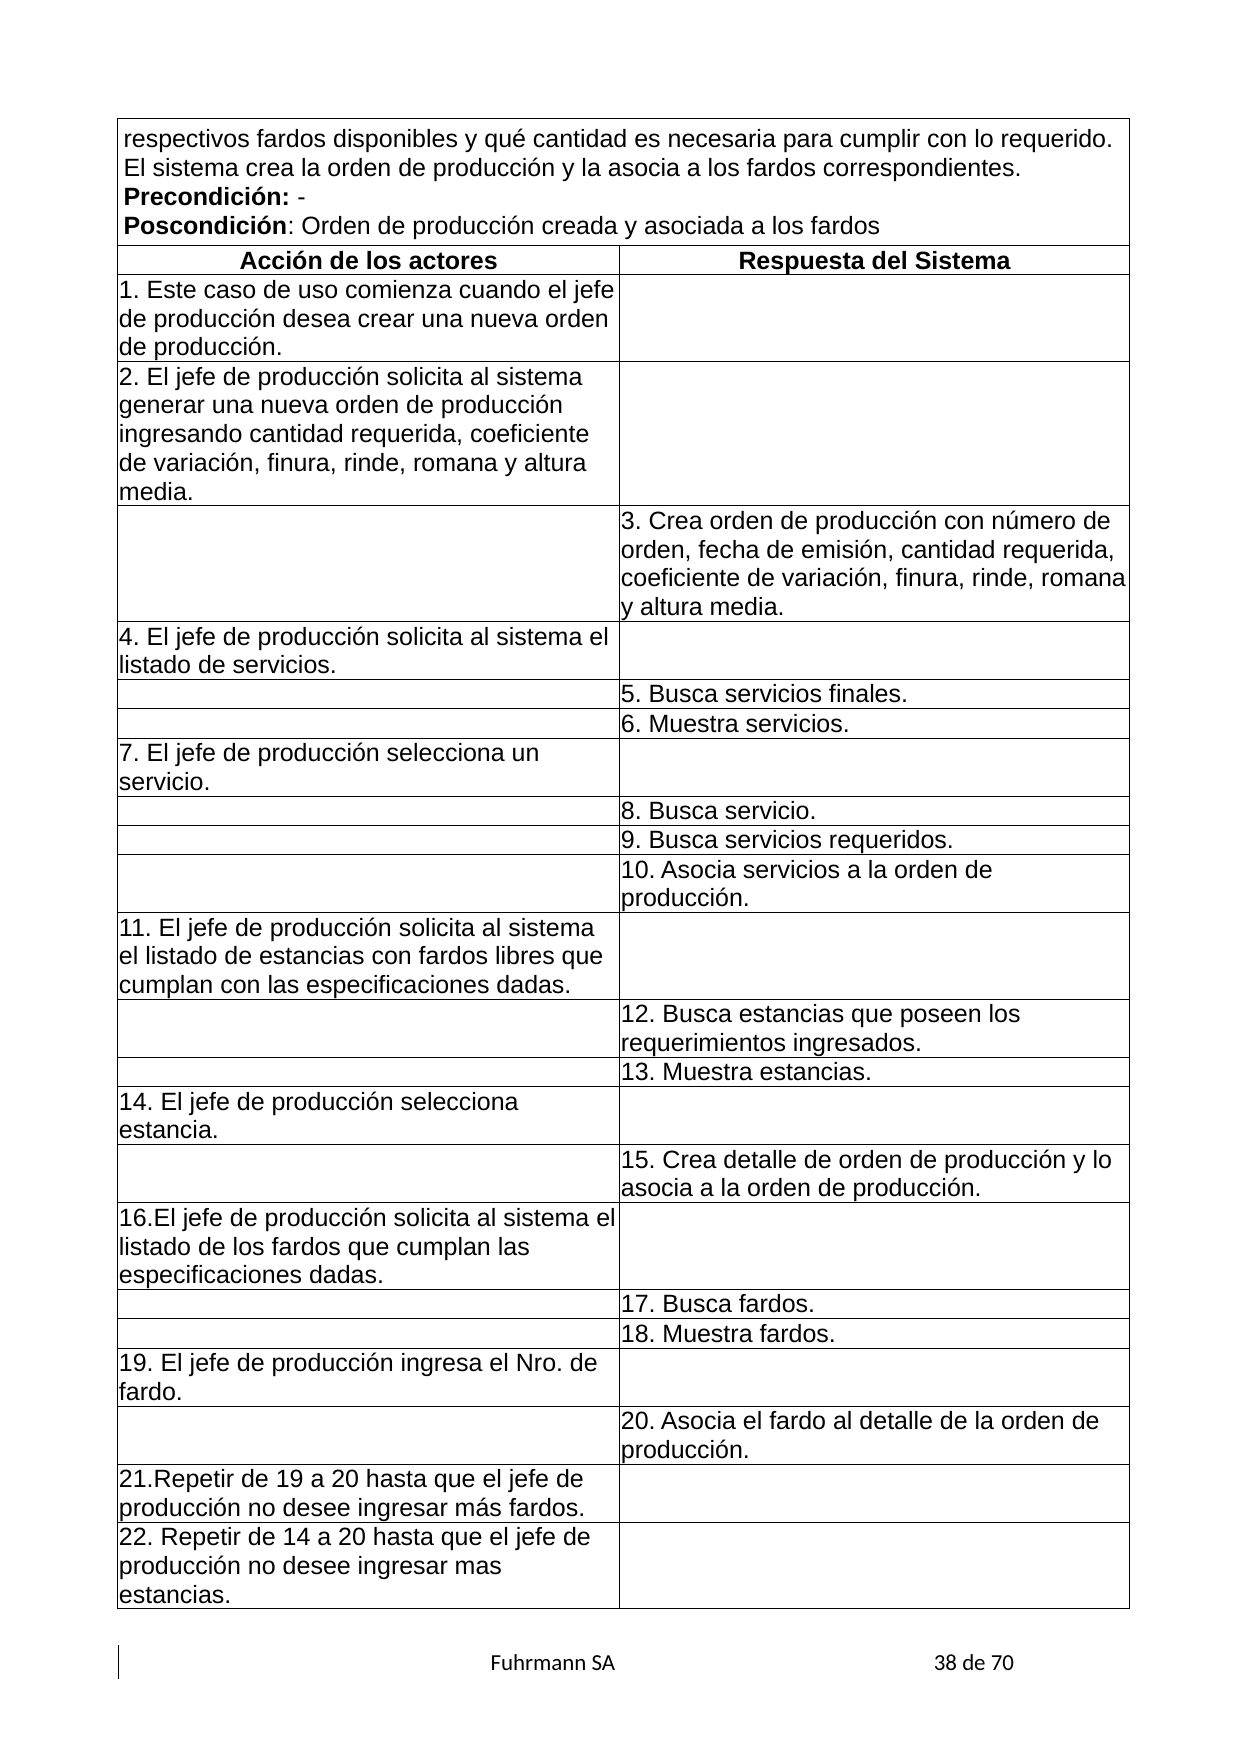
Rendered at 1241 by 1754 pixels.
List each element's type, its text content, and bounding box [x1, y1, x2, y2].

table_cell [620, 275, 1129, 361]
table_cell [118, 1058, 619, 1086]
table_cell [118, 506, 619, 621]
table_cell 10. Asocia servicios a la orden de producción. [620, 855, 1129, 912]
table_cell [118, 855, 619, 912]
table_cell [620, 1349, 1129, 1406]
table_cell [620, 1523, 1129, 1608]
table_cell [118, 1290, 619, 1318]
table_cell [118, 797, 619, 825]
table_cell respectivos fardos disponibles y qué cantidad es necesaria para cumplir con lo requerido. El sistema crea la orden de producción y la asocia a los fardos correspondientes. Precondición: - Poscondición: Orden de producción creada y asociada a los fardos [118, 119, 1129, 245]
table_cell [620, 622, 1129, 679]
table_cell 22. Repetir de 14 a 20 hasta que el jefe de producción no desee ingresar mas estancias. [118, 1523, 619, 1608]
table_cell 19. El jefe de producción ingresa el Nro. de fardo. [118, 1349, 619, 1406]
table_cell 13. Muestra estancias. [620, 1058, 1129, 1086]
table_cell [118, 1145, 619, 1202]
table_cell 5. Busca servicios finales. [620, 680, 1129, 708]
table_cell Respuesta del Sistema [620, 246, 1129, 274]
table_cell 15. Crea detalle de orden de producción y lo asocia a la orden de producción. [620, 1145, 1129, 1202]
table_cell [620, 1087, 1129, 1144]
table_cell [118, 1407, 619, 1463]
table_cell 21.Repetir de 19 a 20 hasta que el jefe de producción no desee ingresar más fardos. [118, 1465, 619, 1522]
table_cell 6. Muestra servicios. [620, 709, 1129, 737]
table_cell 17. Busca fardos. [620, 1290, 1129, 1318]
table_cell [620, 362, 1129, 505]
table_cell [118, 680, 619, 708]
table_cell [620, 913, 1129, 999]
table_cell [118, 1000, 619, 1057]
table_cell [620, 1203, 1129, 1289]
table_cell [118, 1319, 619, 1347]
table_cell 14. El jefe de producción selecciona estancia. [118, 1087, 619, 1144]
table_cell 20. Asocia el fardo al detalle de la orden de producción. [620, 1407, 1129, 1463]
table_cell 16.El jefe de producción solicita al sistema el listado de los fardos que cumplan las especificaciones dadas. [118, 1203, 619, 1289]
table_cell 3. Crea orden de producción con número de orden, fecha de emisión, cantidad requerida, coeficiente de variación, finura, rinde, romana y altura media. [620, 506, 1129, 621]
table_cell [620, 1465, 1129, 1522]
table_cell [118, 709, 619, 737]
table_cell 18. Muestra fardos. [620, 1319, 1129, 1347]
table_cell 7. El jefe de producción selecciona un servicio. [118, 739, 619, 796]
table_cell 9. Busca servicios requeridos. [620, 826, 1129, 854]
table_cell Acción de los actores [118, 246, 619, 274]
table_cell 8. Busca servicio. [620, 797, 1129, 825]
table_cell 1. Este caso de uso comienza cuando el jefe de producción desea crear una nueva orden de producción. [118, 275, 619, 361]
table_cell [620, 739, 1129, 796]
table_cell 11. El jefe de producción solicita al sistema el listado de estancias con fardos libres que cumplan con las especificaciones dadas. [118, 913, 619, 999]
table_cell 12. Busca estancias que poseen los requerimientos ingresados. [620, 1000, 1129, 1057]
table_cell [118, 826, 619, 854]
table_cell 2. El jefe de producción solicita al sistema generar una nueva orden de producción ingresando cantidad requerida, coeficiente de variación, finura, rinde, romana y altura media. [118, 362, 619, 505]
table_cell 4. El jefe de producción solicita al sistema el listado de servicios. [118, 622, 619, 679]
